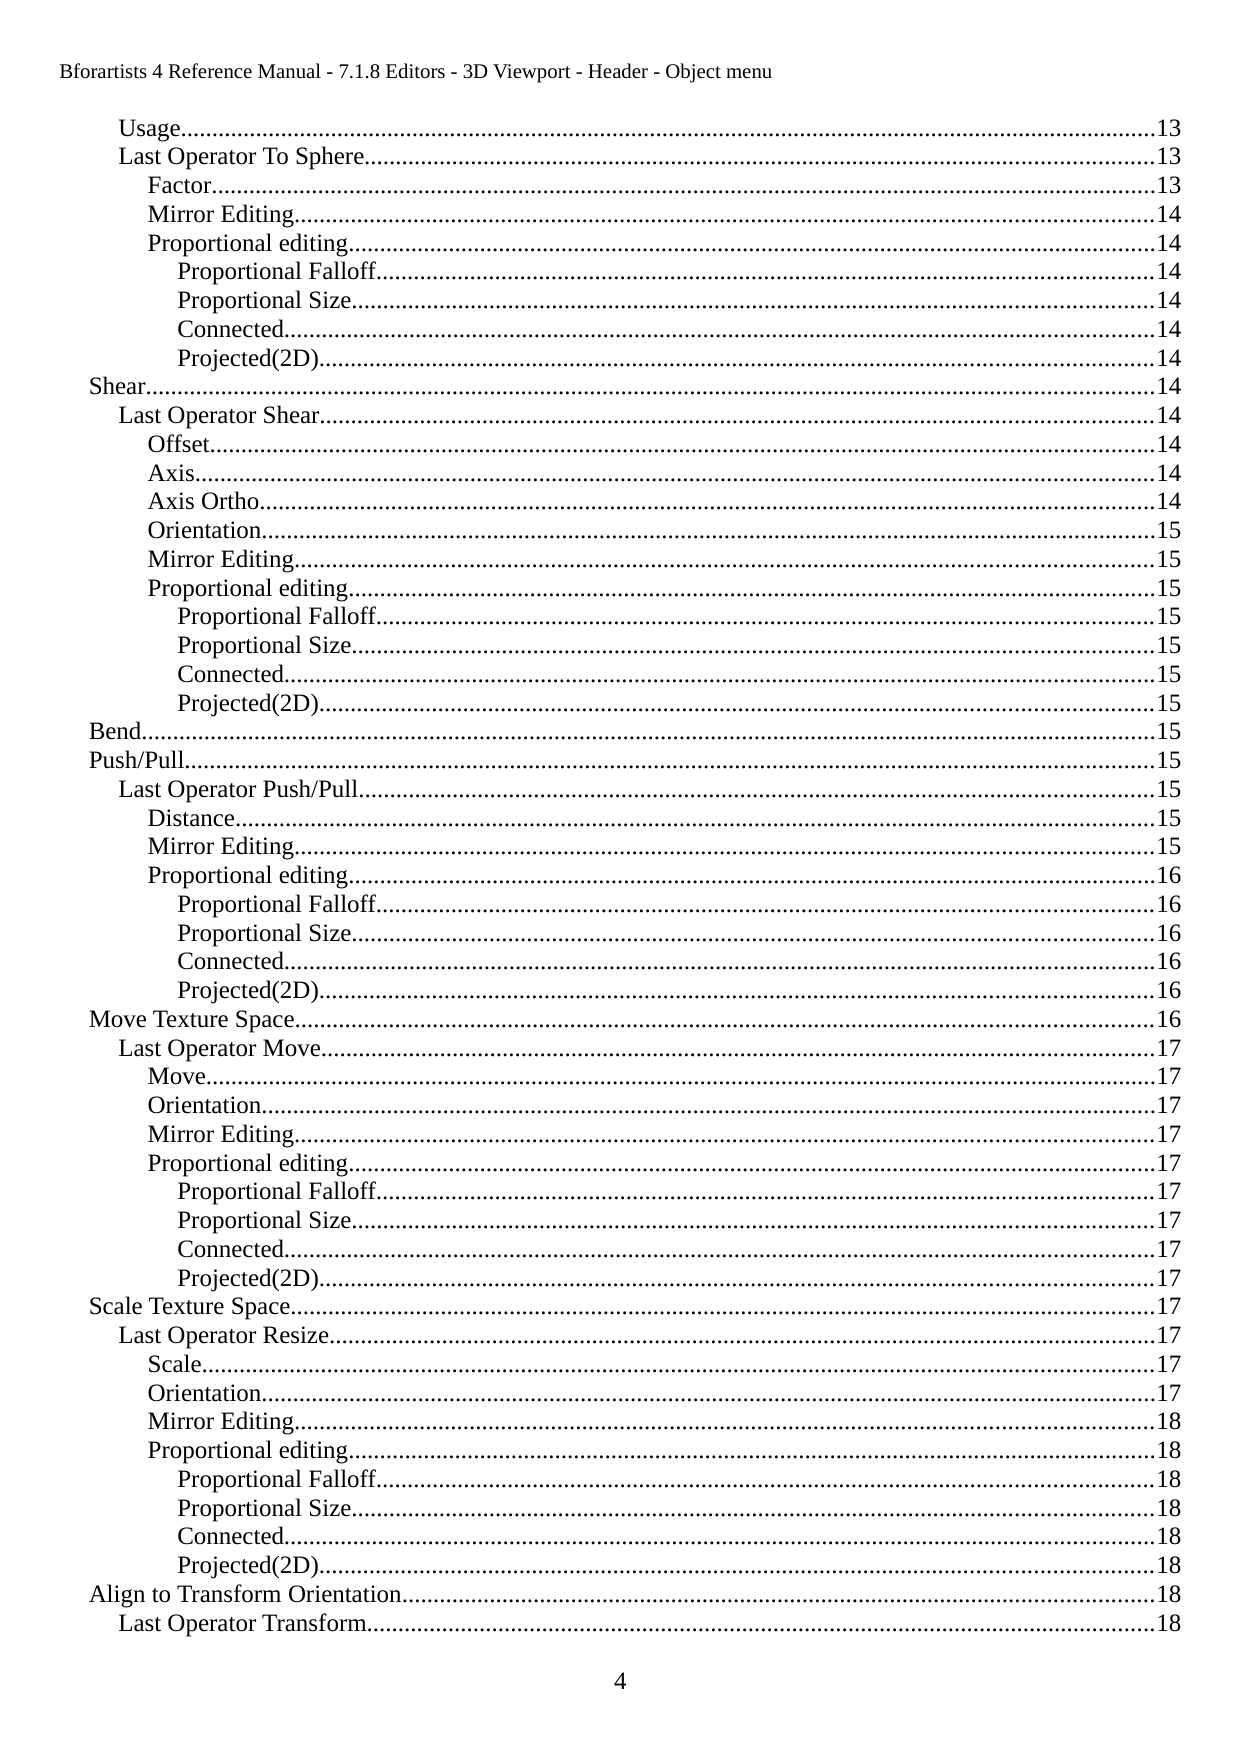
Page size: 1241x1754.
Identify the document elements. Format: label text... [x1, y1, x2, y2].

text Proportional Falloff 15 [177, 601, 1181, 630]
text Connected 18 [177, 1521, 1181, 1550]
text Orientation 15 [147, 515, 1181, 544]
text Proportional Falloff 17 [177, 1176, 1181, 1205]
text Move Texture Space 16 [88, 1004, 1181, 1033]
text Distance 15 [147, 803, 1181, 831]
text Orientation 17 [147, 1090, 1181, 1119]
text Proportional Size 14 [177, 285, 1181, 314]
text Axis 14 [147, 458, 1181, 486]
text Proportional Size 17 [177, 1205, 1181, 1234]
text Projected(2D) 16 [177, 975, 1181, 1004]
text Mirror Editing 15 [147, 831, 1181, 860]
text Proportional editing 17 [147, 1148, 1181, 1176]
text Align to Transform Orientation 18 [88, 1579, 1181, 1608]
text Last Operator Move 17 [118, 1033, 1181, 1061]
text Mirror Editing 14 [147, 199, 1181, 228]
text Shear 14 [88, 371, 1181, 400]
text Mirror Editing 18 [147, 1406, 1181, 1435]
text Proportional Falloff 14 [177, 256, 1181, 285]
text Axis Ortho 14 [147, 486, 1181, 515]
text Proportional editing 18 [147, 1435, 1181, 1464]
text Proportional editing 14 [147, 228, 1181, 256]
text Projected(2D) 17 [177, 1263, 1181, 1291]
text Proportional Falloff 18 [177, 1464, 1181, 1493]
text Mirror Editing 17 [147, 1119, 1181, 1148]
text Proportional Falloff 16 [177, 889, 1181, 918]
text Connected 17 [177, 1234, 1181, 1263]
text Orientation 17 [147, 1378, 1181, 1406]
text Factor 13 [147, 170, 1181, 199]
text Proportional editing 16 [147, 860, 1181, 889]
text Last Operator Transform 18 [118, 1608, 1181, 1636]
text Proportional editing 15 [147, 573, 1181, 601]
text Last Operator Shear 14 [118, 400, 1181, 429]
text Connected 14 [177, 314, 1181, 343]
text Projected(2D) 14 [177, 343, 1181, 371]
text Move 17 [147, 1061, 1181, 1090]
text Scale Texture Space 17 [88, 1291, 1181, 1320]
text Connected 15 [177, 659, 1181, 688]
text Proportional Size 18 [177, 1493, 1181, 1521]
text Last Operator To Sphere 13 [118, 141, 1181, 170]
text Proportional Size 15 [177, 630, 1181, 659]
text Connected 16 [177, 946, 1181, 975]
text Mirror Editing 15 [147, 544, 1181, 573]
text Push/Pull 15 [88, 745, 1181, 774]
text Proportional Size 16 [177, 918, 1181, 946]
text Projected(2D) 18 [177, 1550, 1181, 1579]
text Scale 17 [147, 1349, 1181, 1378]
text Last Operator Push/Pull 15 [118, 774, 1181, 803]
text Projected(2D) 15 [177, 688, 1181, 716]
text Bend 15 [88, 716, 1181, 745]
text Last Operator Resize 17 [118, 1320, 1181, 1349]
text Usage 13 [118, 113, 1181, 141]
text Offset 14 [147, 429, 1181, 458]
